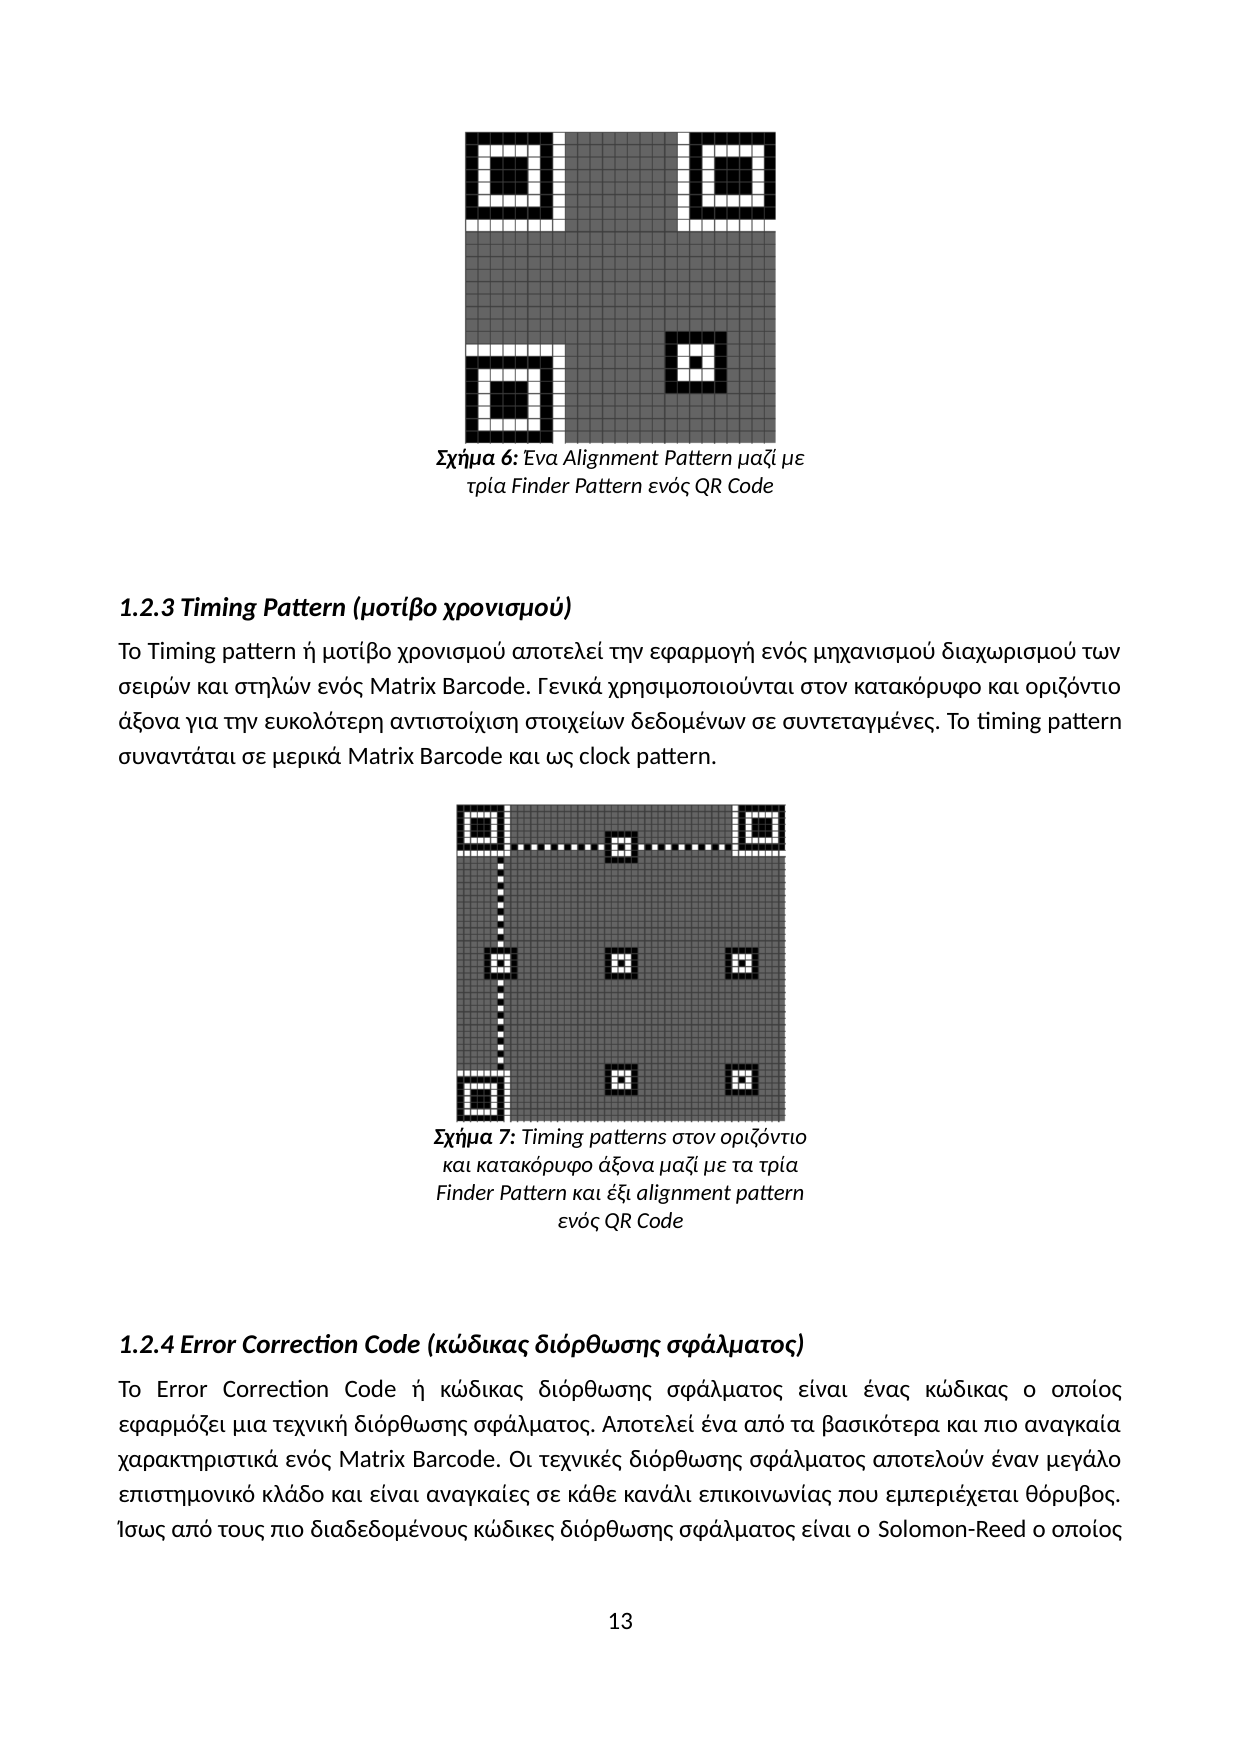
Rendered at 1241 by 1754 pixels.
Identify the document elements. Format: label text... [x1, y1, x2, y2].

picture [464, 130, 776, 444]
subtitle 1.2.3 Timing Pattern (μοτίβο χρονισμού) [118, 590, 1122, 623]
text Σχήμα 6: Ένα Alignment Pattern μαζί με τρία Finder Pattern ενός QR Code [433, 131, 807, 499]
text Το Error Correction Code ή κώδικας διόρθωσης σφάλματος είναι ένας κώδικας ο οποίος εφαρμόζει μια τεχνική διόρθωσης σφάλματος. Αποτελεί ένα από τα βασικότερα και πιο αναγκαία χαρακτηριστικά ενός Matrix Barcode. Οι τεχνικές διόρθωσης σφάλματος αποτελούν έναν μεγάλο επιστημονικό κλάδο και είναι αναγκαίες σε κάθε κανάλι επικοινωνίας που εμπεριέχεται θόρυβος. Ίσως από τους πιο διαδεδομένους κώδικες διόρθωσης σφάλματος είναι ο Solomon-Reed ο οποίος [118, 1373, 1122, 1543]
text Σχήμα 7: Timing patterns στον οριζόντιο και κατακόρυφο άξονα μαζί με τα τρία Finder Pattern και έξι alignment pattern ενός QR Code [420, 803, 820, 1234]
subtitle 1.2.4 Error Correction Code (κώδικας διόρθωσης σφάλματος) [118, 1327, 1122, 1360]
picture [454, 802, 786, 1123]
text Το Timing pattern ή μοτίβο χρονισμού αποτελεί την εφαρμογή ενός μηχανισμού διαχωρισμού των σειρών και στηλών ενός Matrix Barcode. Γενικά χρησιμοποιούνται στον κατακόρυφο και οριζόντιο άξονα για την ευκολότερη αντιστοίχιση στοιχείων δεδομένων σε συντεταγμένες. Το timing pattern συναντάται σε μερικά Matrix Barcode και ως clock pattern. [118, 636, 1122, 771]
